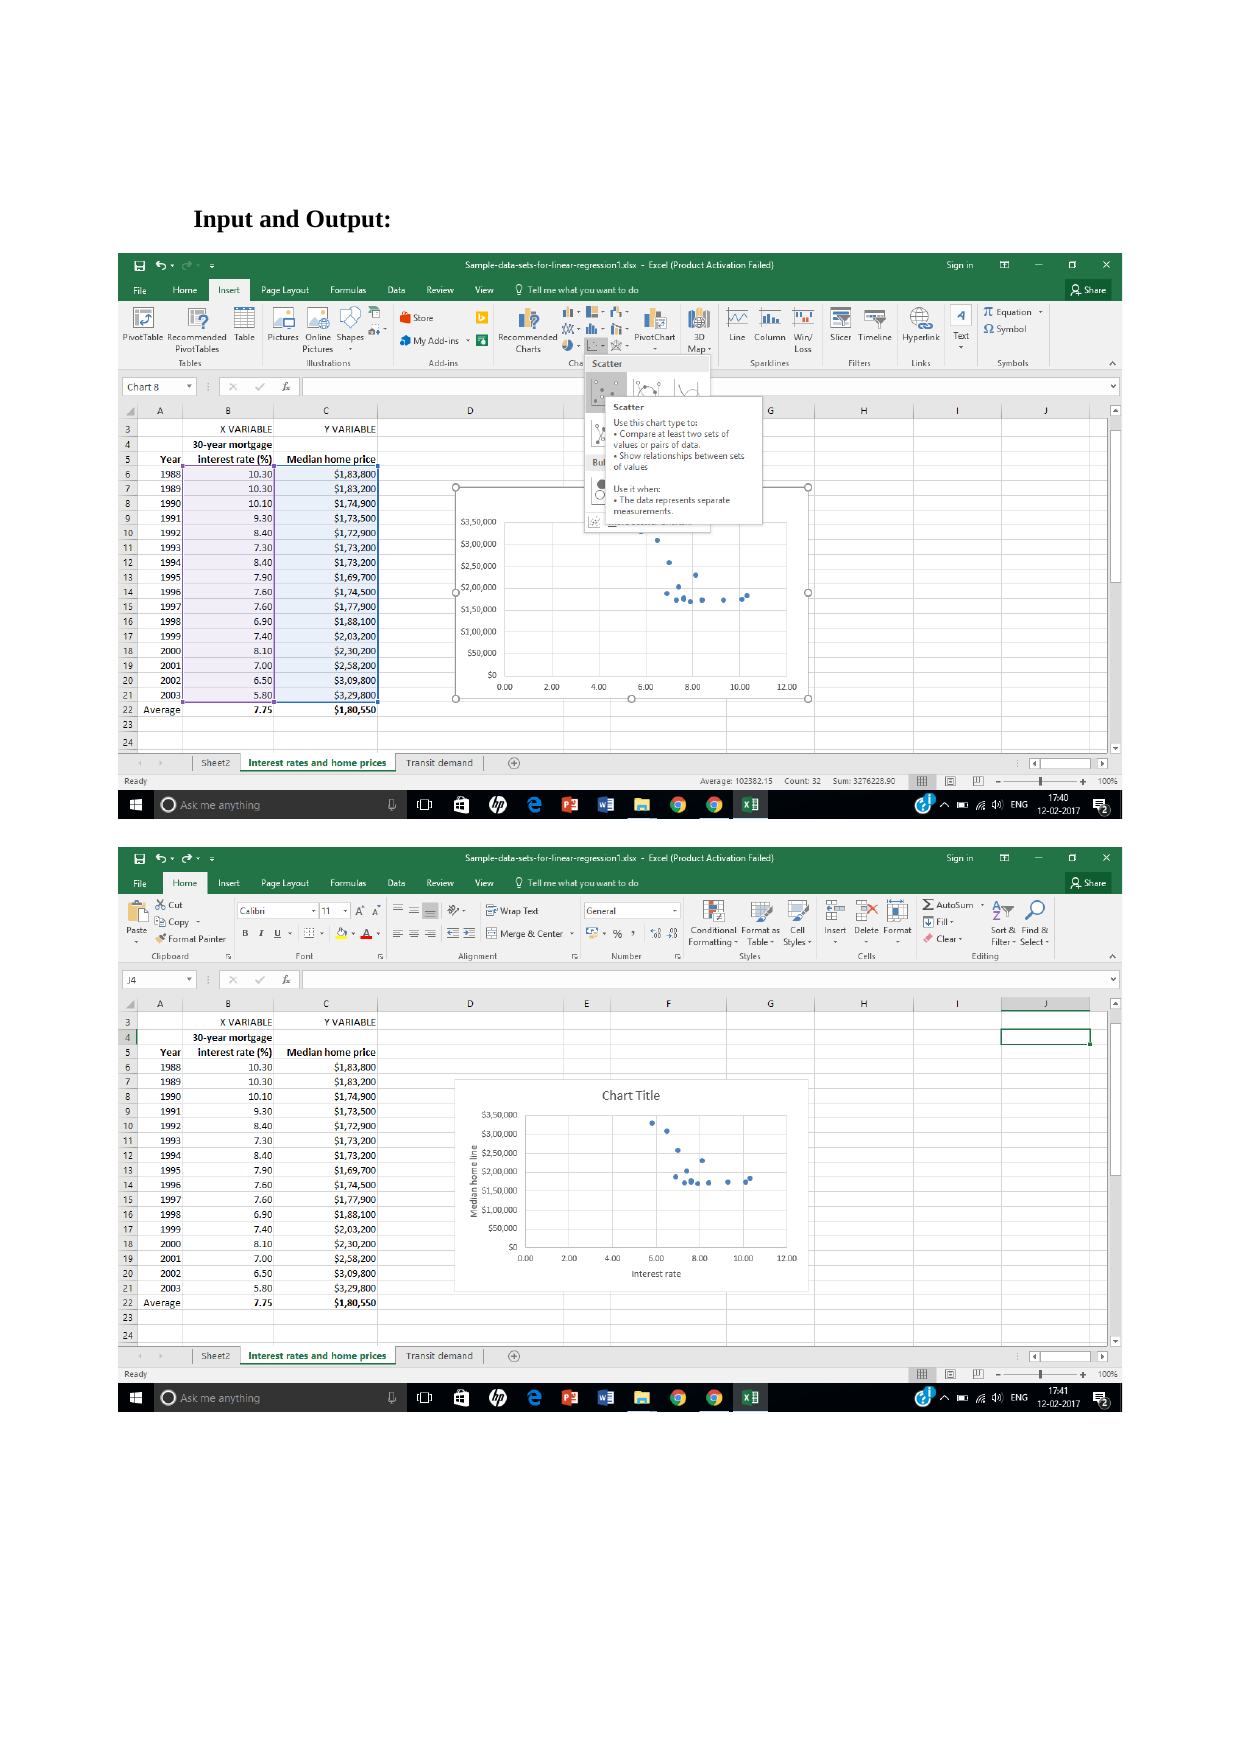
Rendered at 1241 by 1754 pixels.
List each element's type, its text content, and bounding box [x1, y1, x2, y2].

picture [118, 847, 1123, 1412]
list Input and Output: [193, 176, 1122, 233]
picture [118, 253, 1123, 819]
